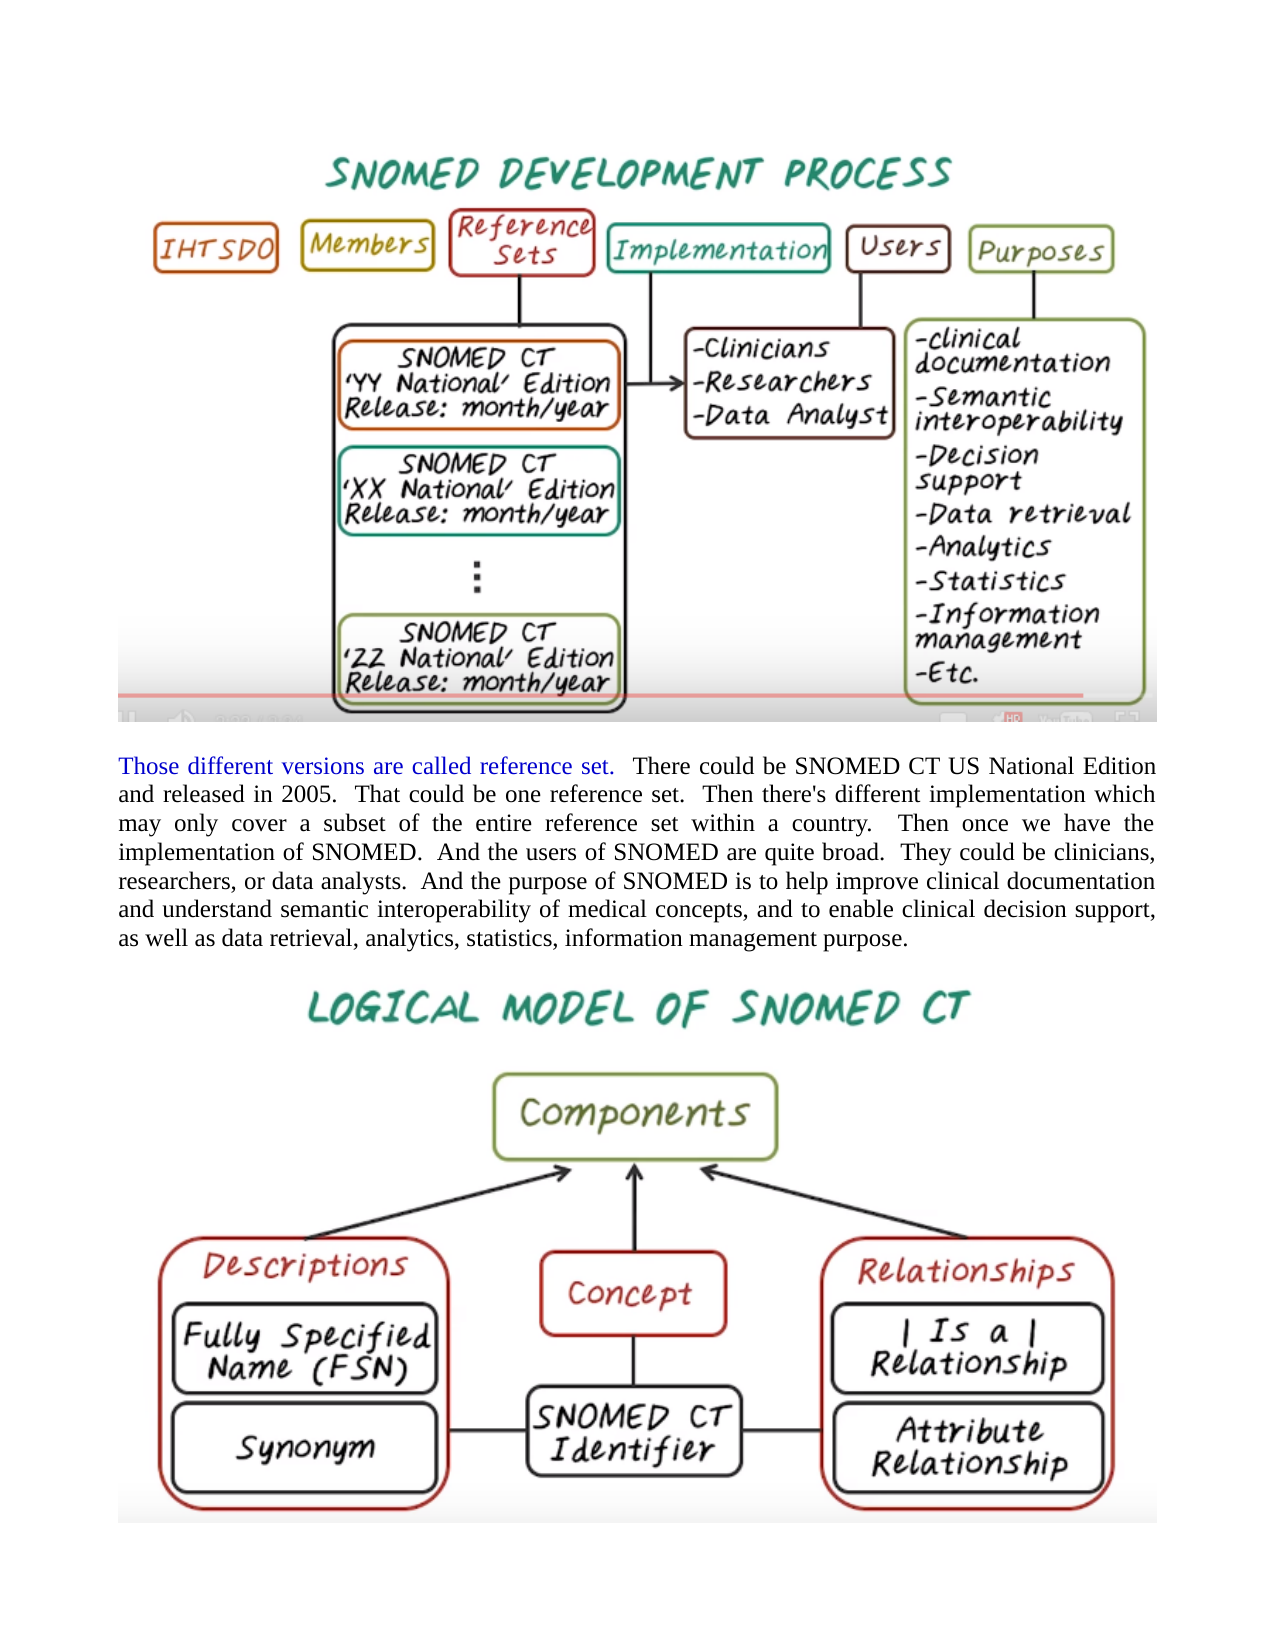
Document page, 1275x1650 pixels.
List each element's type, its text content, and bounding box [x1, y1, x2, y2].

text Those different versions are called reference set. There could be SNOMED CT US National Edition and released in 2005. That could be one reference set. Then there's different implementation which may only cover a subset of the entire reference set within a country. Then once we have the implementation of SNOMED. And the users of SNOMED are quite broad. They could be clinicians, researchers, or data analysts. And the purpose of SNOMED is to help improve clinical documentation and understand semantic interoperability of medical concepts, and to enable clinical decision support, as well as data retrieval, analytics, statistics, information management purpose. [118, 751, 1157, 952]
picture [118, 146, 1157, 722]
picture [118, 980, 1157, 1523]
